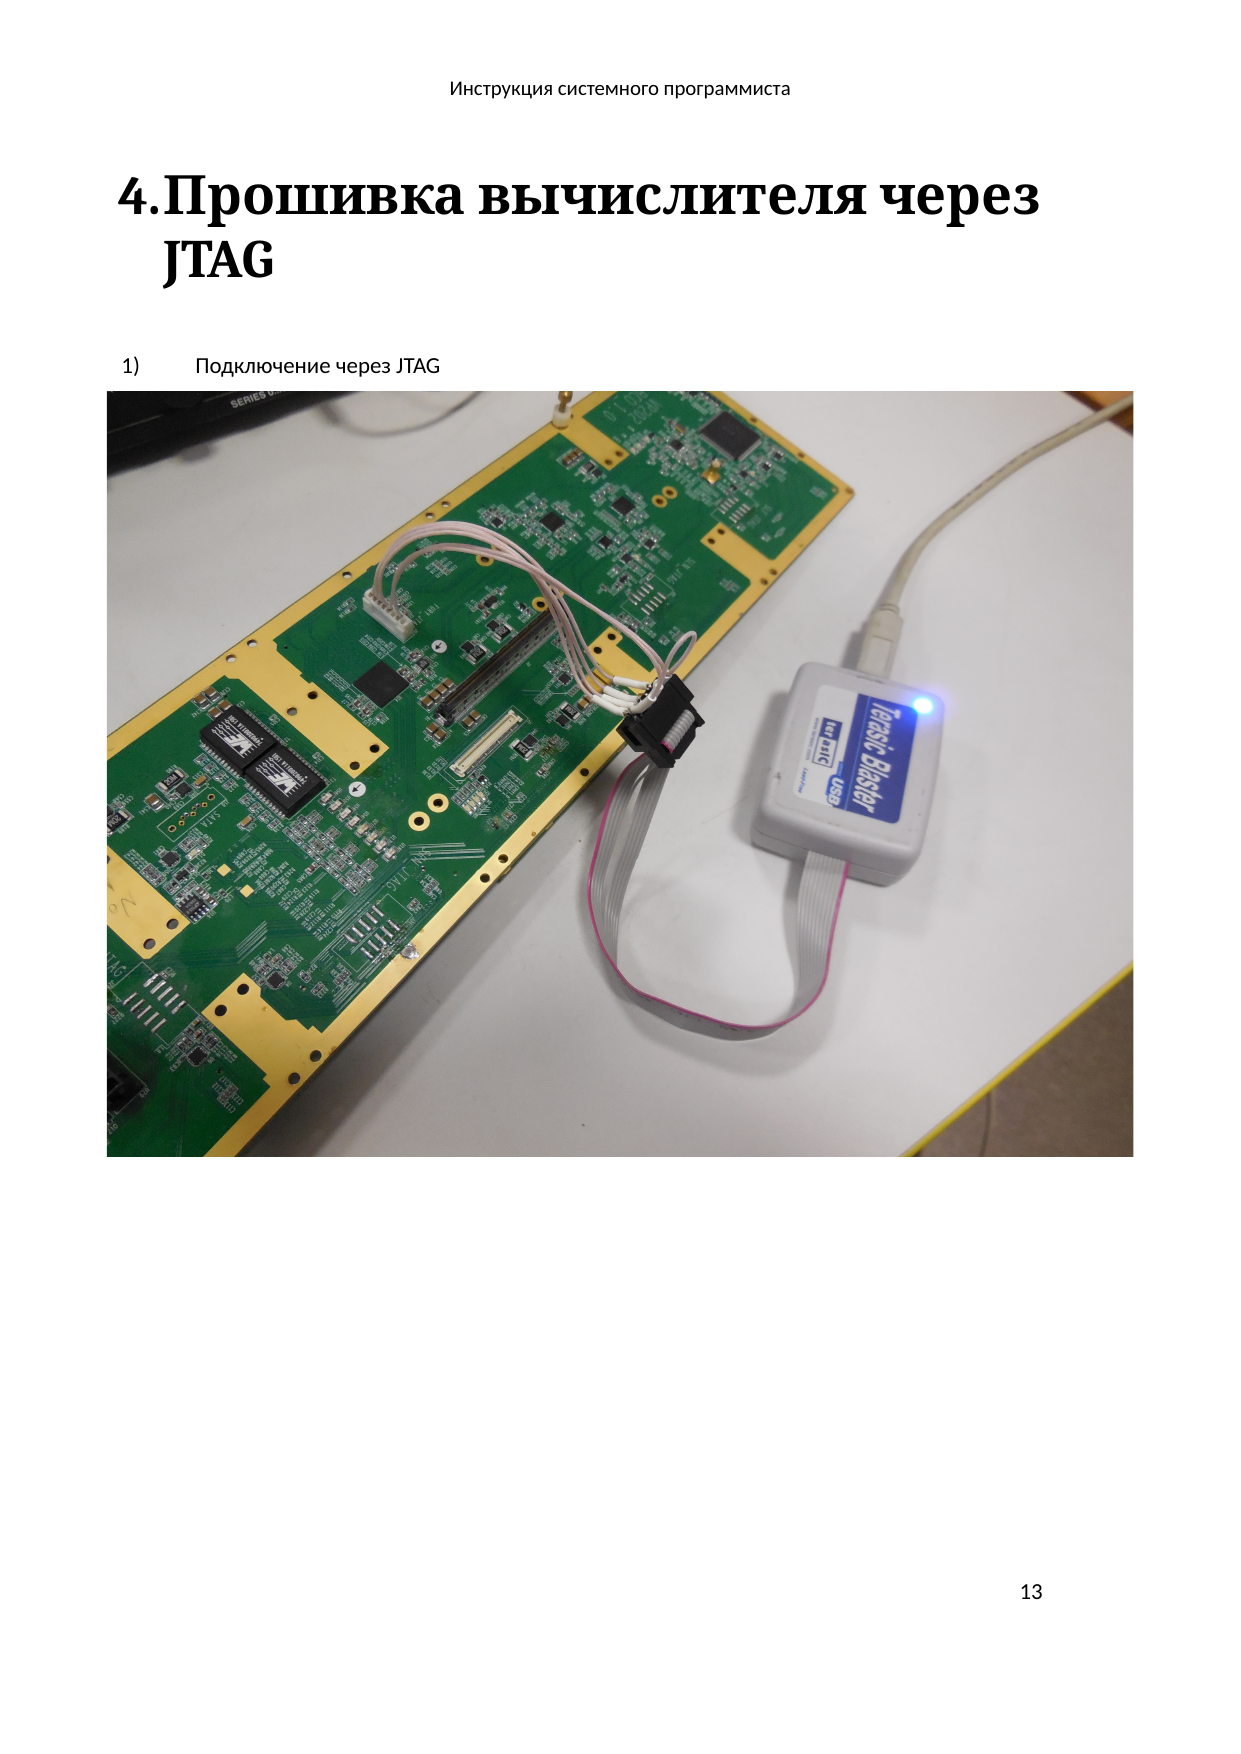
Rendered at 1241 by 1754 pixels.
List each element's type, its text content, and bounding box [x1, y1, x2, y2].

list Подключение через JTAG [121, 351, 1122, 379]
subtitle Прошивка вычислителя через JTAG [118, 166, 1122, 291]
